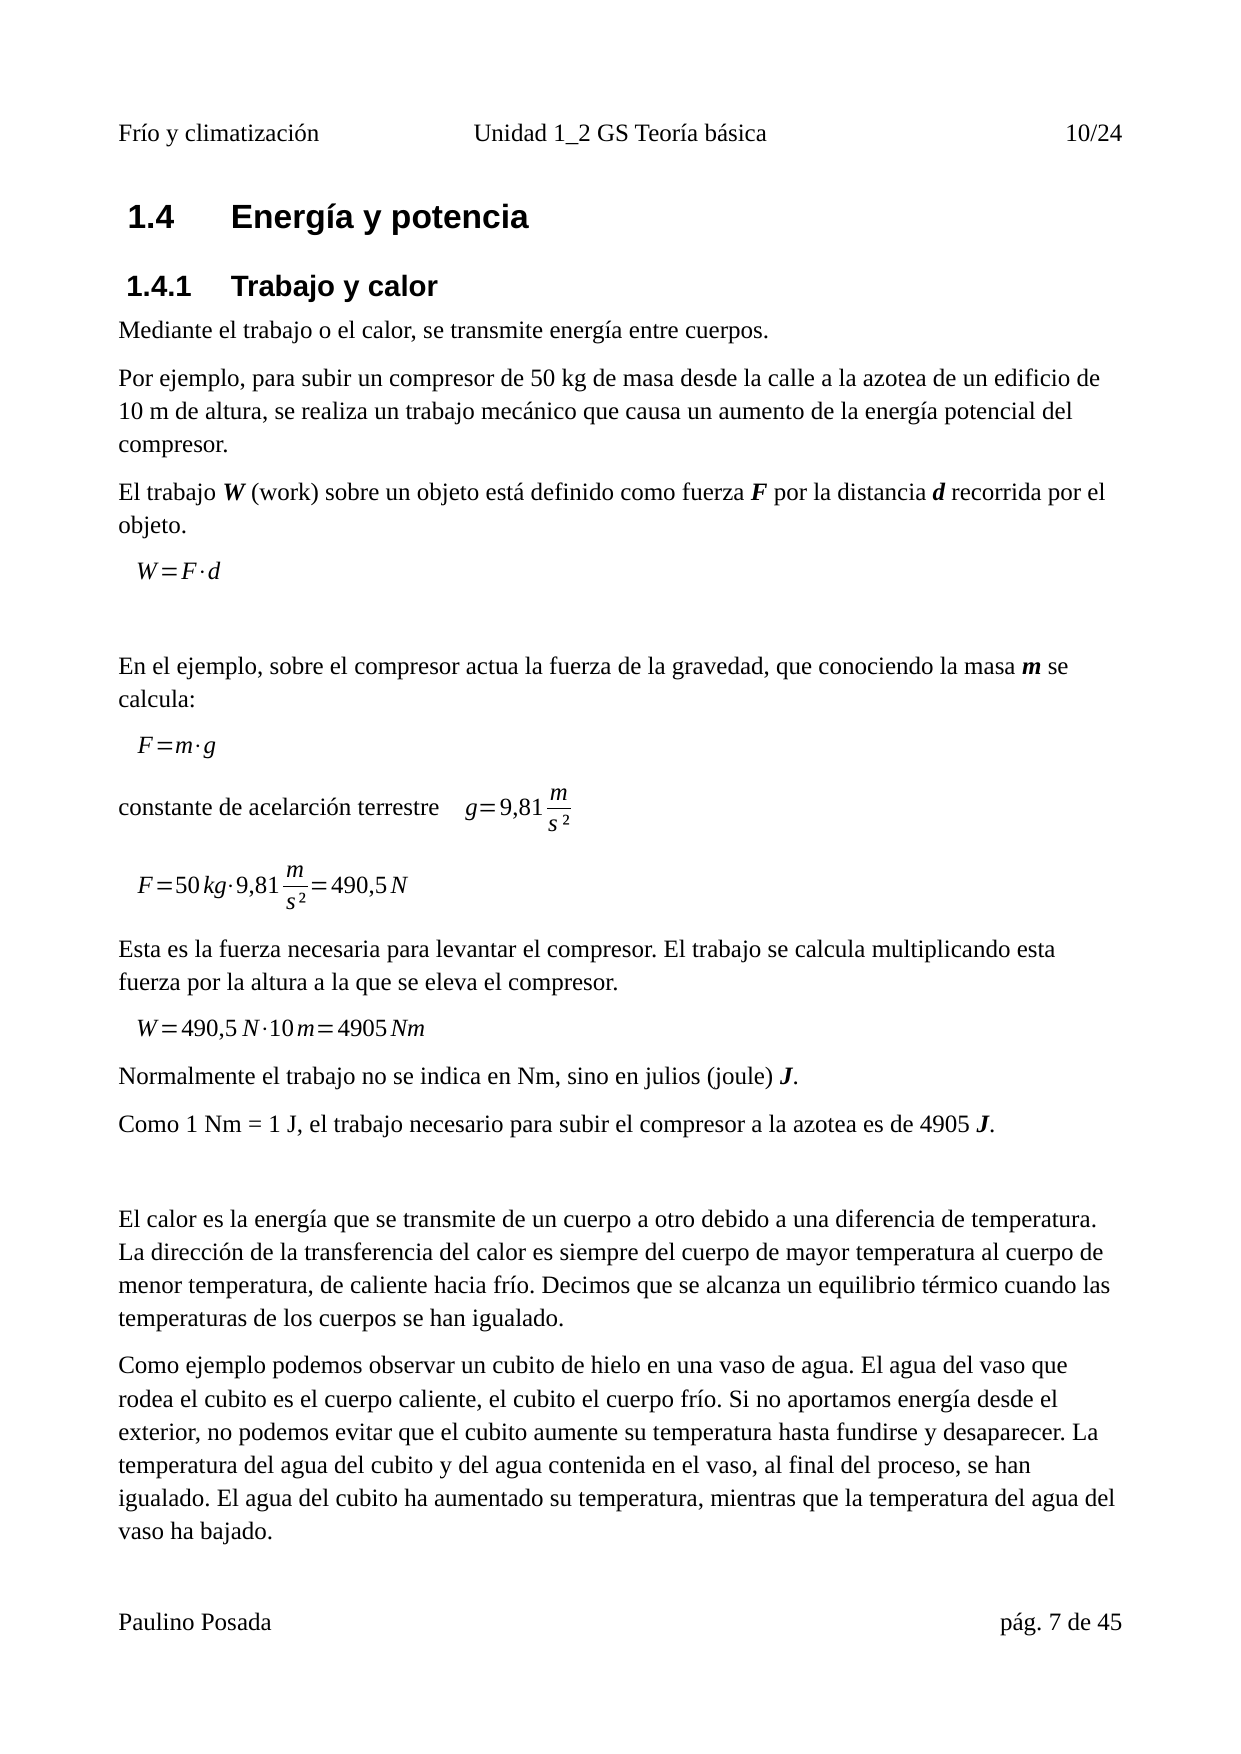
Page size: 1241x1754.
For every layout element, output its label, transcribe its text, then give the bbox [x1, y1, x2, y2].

text Mediante el trabajo o el calor, se transmite energía entre cuerpos. [118, 315, 1122, 344]
text En el ejemplo, sobre el compresor actua la fuerza de la gravedad, que conociendo la masa m se calcula: [118, 651, 1122, 713]
text El calor es la energía que se transmite de un cuerpo a otro debido a una diferencia de temperatura. La dirección de la transferencia del calor es siempre del cuerpo de mayor temperatura al cuerpo de menor temperatura, de caliente hacia frío. Decimos que se alcanza un equilibrio térmico cuando las temperaturas de los cuerpos se han igualado. [118, 1204, 1122, 1332]
text Como ejemplo podemos observar un cubito de hielo en una vaso de agua. El agua del vaso que rodea el cubito es el cuerpo caliente, el cubito el cuerpo frío. Si no aportamos energía desde el exterior, no podemos evitar que el cubito aumente su temperatura hasta fundirse y desaparecer. La temperatura del agua del cubito y del agua contenida en el vaso, al final del proceso, se han igualado. El agua del cubito ha aumentado su temperatura, mientras que la temperatura del agua del vaso ha bajado. [118, 1351, 1122, 1544]
text Como 1 Nm = 1 J, el trabajo necesario para subir el compresor a la azotea es de 4905 J. [118, 1109, 1122, 1137]
text El trabajo W (work) sobre un objeto está definido como fuerza F por la distancia d recorrida por el objeto. [118, 477, 1122, 538]
text Normalmente el trabajo no se indica en Nm, sino en julios (joule) J. [118, 1061, 1122, 1090]
text Por ejemplo, para subir un compresor de 50 kg de masa desde la calle a la azotea de un edificio de 10 m de altura, se realiza un trabajo mecánico que causa un aumento de la energía potencial del compresor. [118, 363, 1122, 458]
subtitle Energía y potencia [118, 197, 1122, 236]
text constante de acelarción terrestre [118, 778, 1122, 837]
subtitle Trabajo y calor [118, 269, 1122, 303]
text Esta es la fuerza necesaria para levantar el compresor. El trabajo se calcula multiplicando esta fuerza por la altura a la que se eleva el compresor. [118, 934, 1122, 996]
